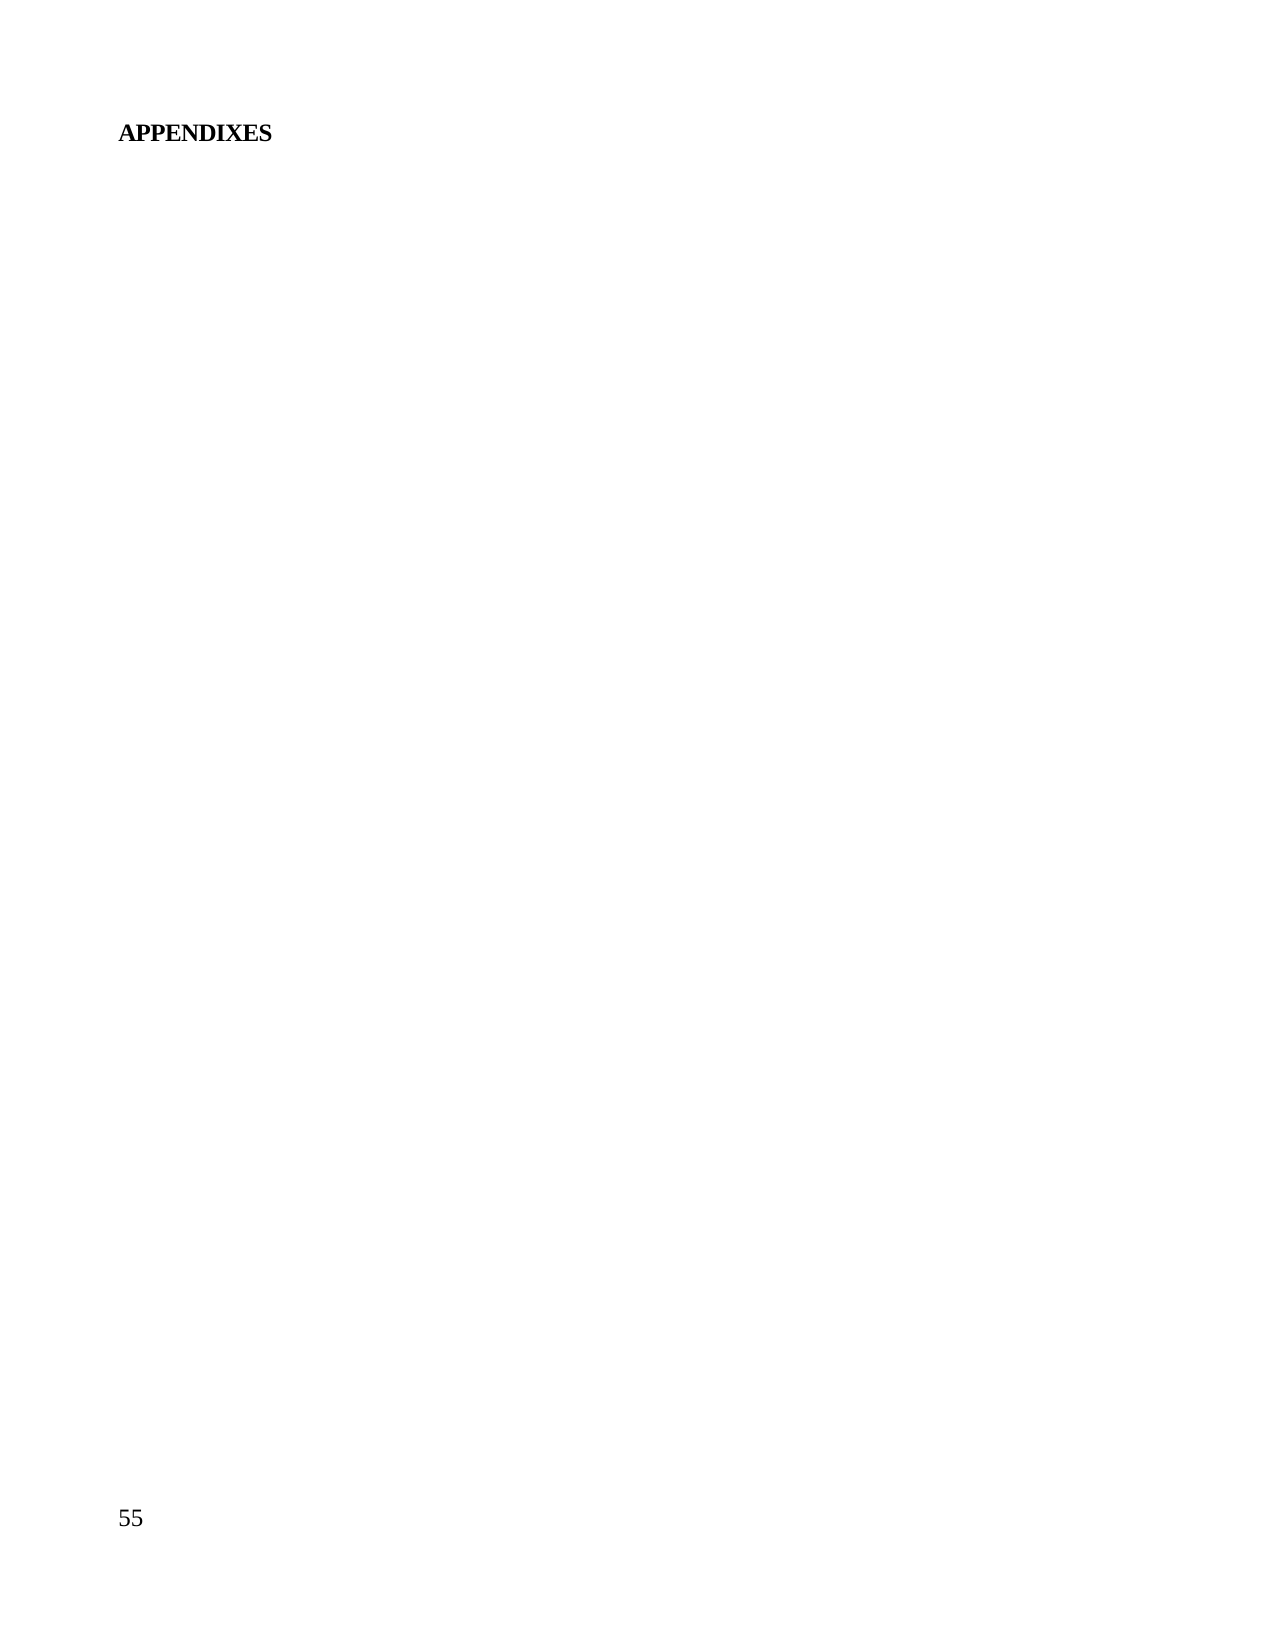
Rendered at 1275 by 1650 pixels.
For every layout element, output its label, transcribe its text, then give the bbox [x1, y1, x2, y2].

text APPENDIXES [118, 118, 1157, 147]
